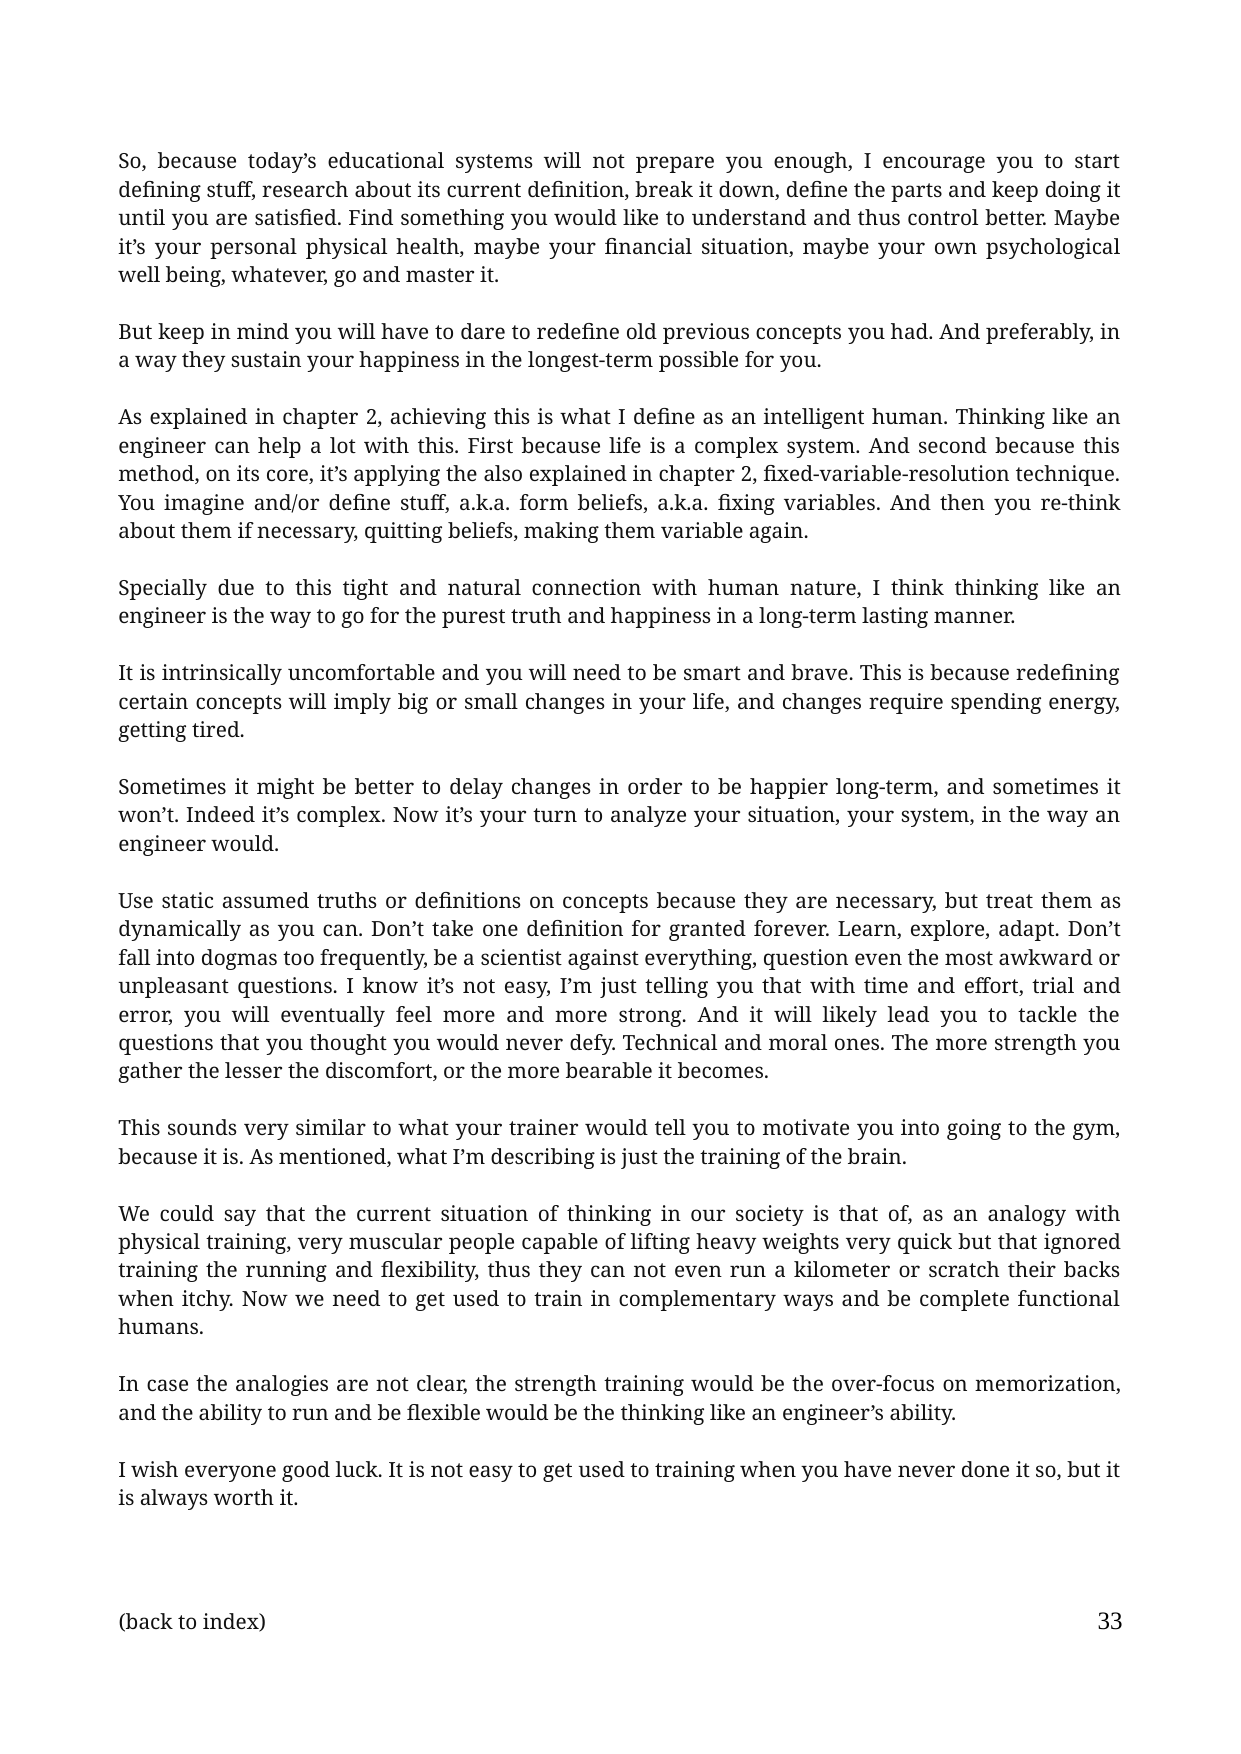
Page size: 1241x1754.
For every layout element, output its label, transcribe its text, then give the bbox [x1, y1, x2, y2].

text But keep in mind you will have to dare to redefine old previous concepts you had. And preferably, in a way they sustain your happiness in the longest-term possible for you. [118, 317, 1122, 374]
text In case the analogies are not clear, the strength training would be the over-focus on memorization, and the ability to run and be flexible would be the thinking like an engineer’s ability. [118, 1369, 1122, 1426]
text We could say that the current situation of thinking in our society is that of, as an analogy with physical training, very muscular people capable of lifting heavy weights very quick but that ignored training the running and flexibility, thus they can not even run a kilometer or scratch their backs when itchy. Now we need to get used to train in complementary ways and be complete functional humans. [118, 1199, 1122, 1341]
text As explained in chapter 2, achieving this is what I define as an intelligent human. Thinking like an engineer can help a lot with this. First because life is a complex system. And second because this method, on its core, it’s applying the also explained in chapter 2, fixed-variable-resolution technique. You imagine and/or define stuff, a.k.a. form beliefs, a.k.a. fixing variables. And then you re-think about them if necessary, quitting beliefs, making them variable again. [118, 402, 1122, 545]
text I wish everyone good luck. It is not easy to get used to training when you have never done it so, but it is always worth it. [118, 1455, 1122, 1512]
text Specially due to this tight and natural connection with human nature, I think thinking like an engineer is the way to go for the purest truth and happiness in a long-term lasting manner. [118, 573, 1122, 630]
text Use static assumed truths or definitions on concepts because they are necessary, but treat them as dynamically as you can. Don’t take one definition for granted forever. Learn, explore, adapt. Don’t fall into dogmas too frequently, be a scientist against everything, question even the most awkward or unpleasant questions. I know it’s not easy, I’m just telling you that with time and effort, trial and error, you will eventually feel more and more strong. And it will likely lead you to tackle the questions that you thought you would never defy. Technical and moral ones. The more strength you gather the lesser the discomfort, or the more bearable it becomes. [118, 886, 1122, 1085]
text It is intrinsically uncomfortable and you will need to be smart and brave. This is because redefining certain concepts will imply big or small changes in your life, and changes require spending energy, getting tired. [118, 658, 1122, 744]
text This sounds very similar to what your trainer would tell you to motivate you into going to the gym, because it is. As mentioned, what I’m describing is just the training of the brain. [118, 1113, 1122, 1170]
text So, because today’s educational systems will not prepare you enough, I encourage you to start defining stuff, research about its current definition, break it down, define the parts and keep doing it until you are satisfied. Find something you would like to understand and thus control better. Maybe it’s your personal physical health, maybe your financial situation, maybe your own psychological well being, whatever, go and master it. [118, 147, 1122, 289]
text Sometimes it might be better to delay changes in order to be happier long-term, and sometimes it won’t. Indeed it’s complex. Now it’s your turn to analyze your situation, your system, in the way an engineer would. [118, 772, 1122, 857]
